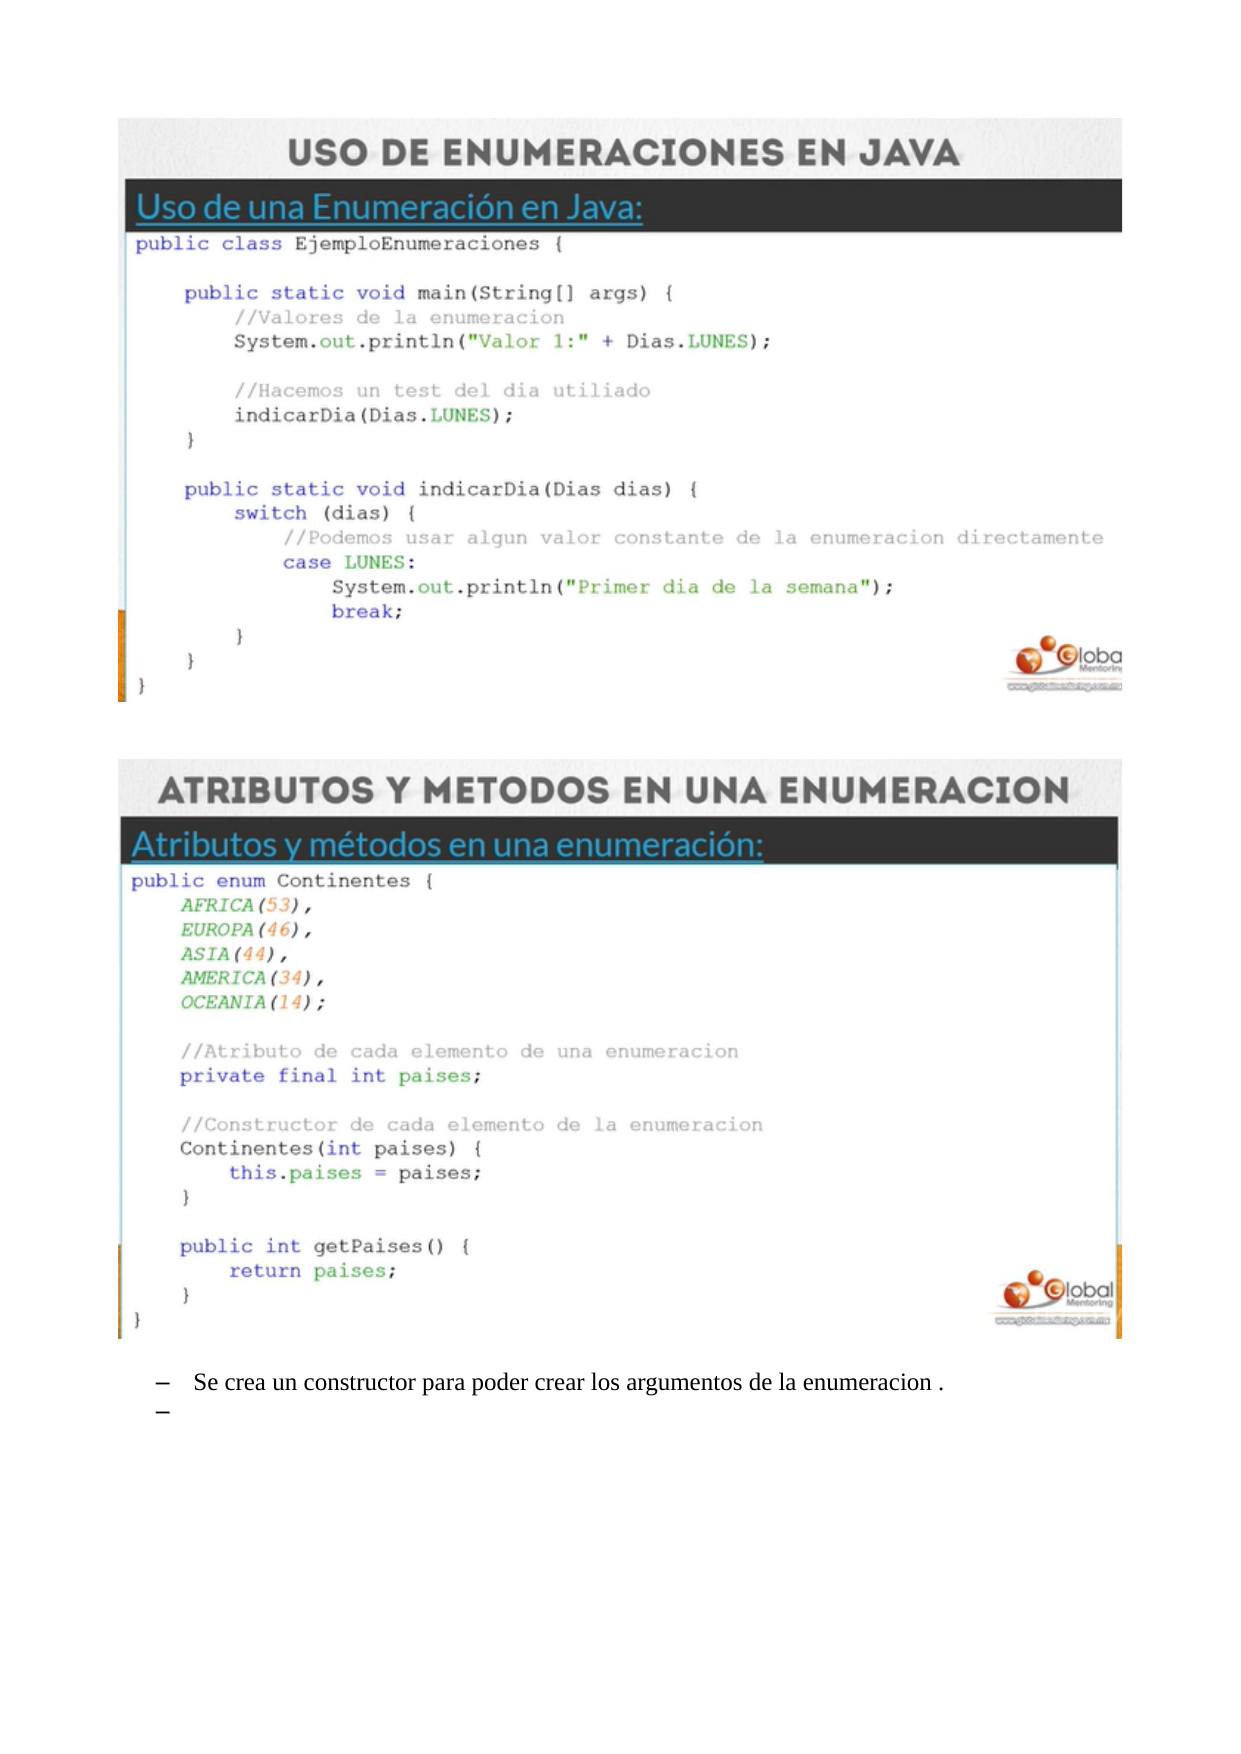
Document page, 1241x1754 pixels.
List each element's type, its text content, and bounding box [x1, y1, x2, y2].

picture [118, 118, 1123, 702]
list Se crea un constructor para poder crear los argumentos de la enumeracion . [156, 1367, 1122, 1396]
picture [118, 759, 1123, 1339]
